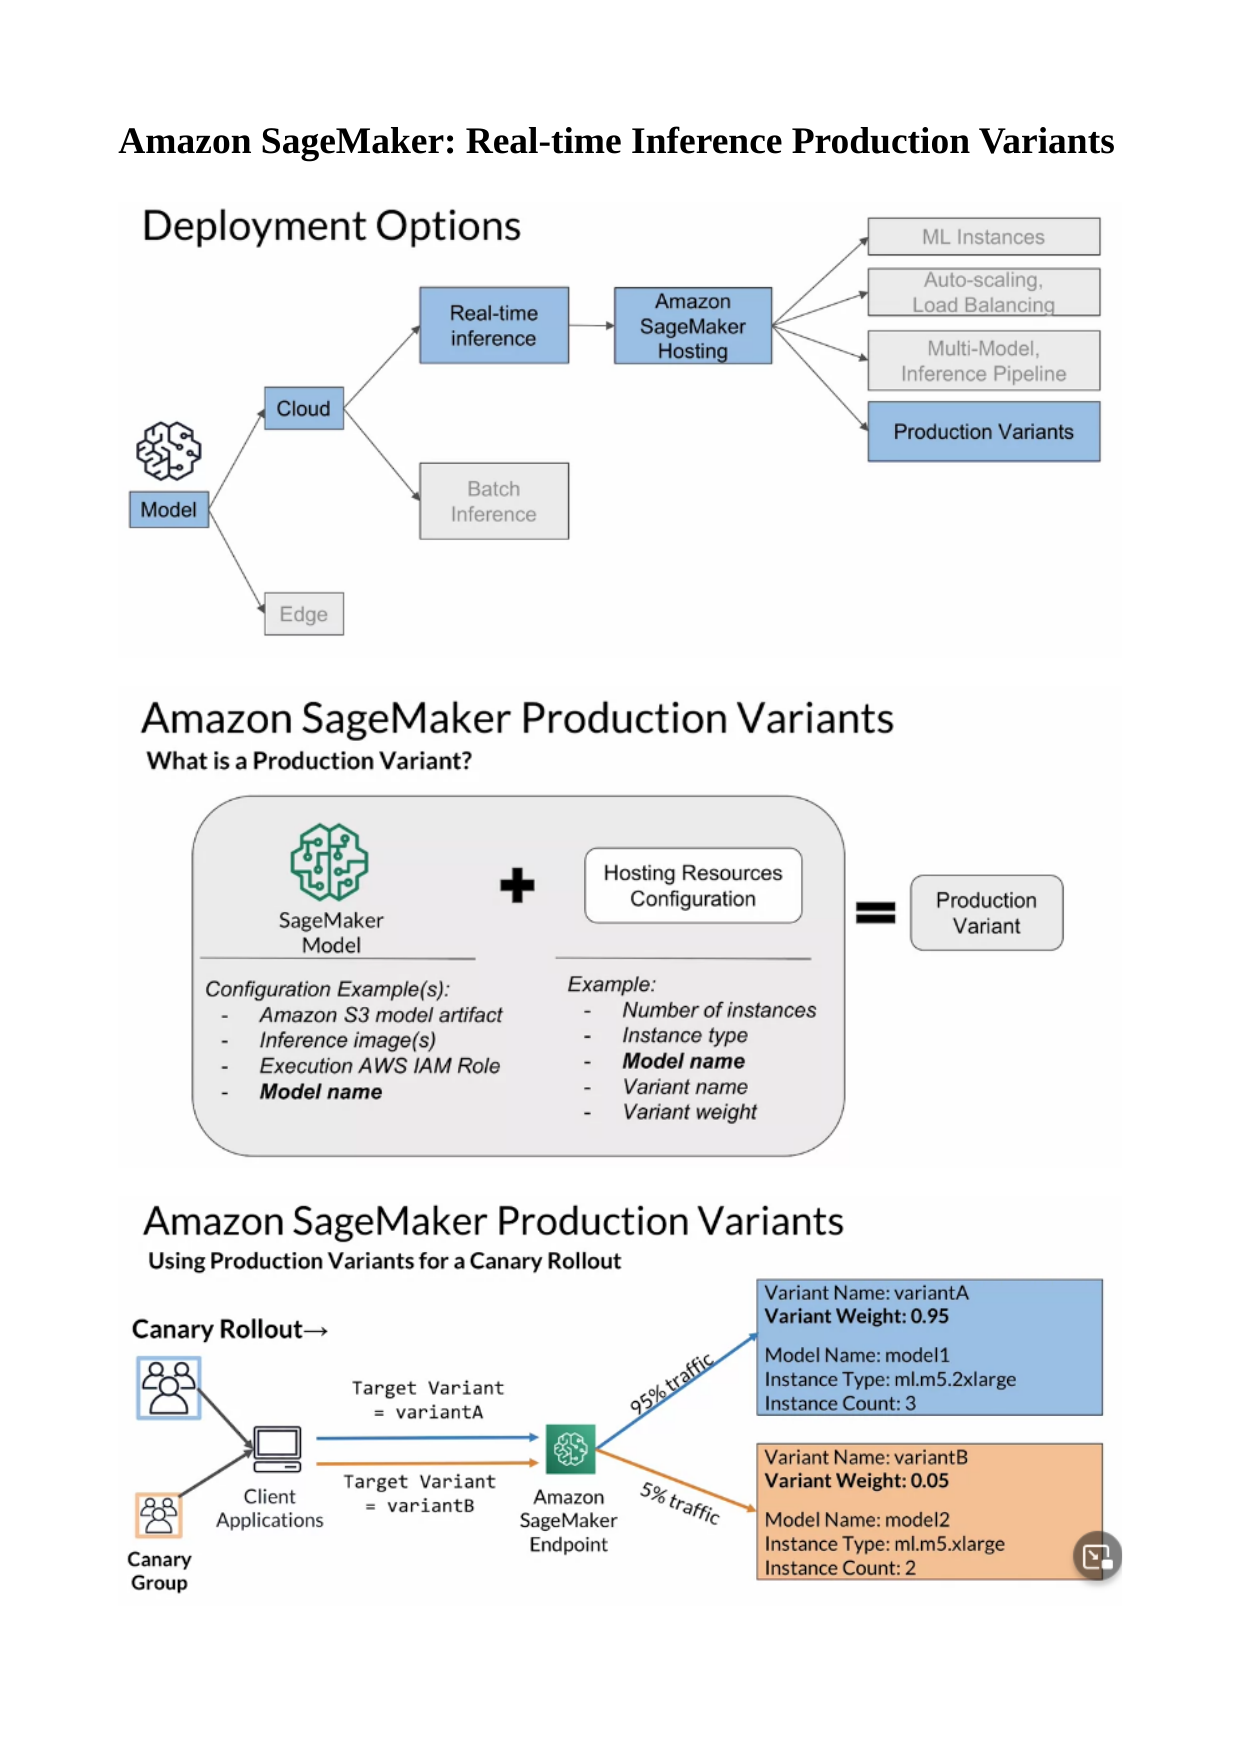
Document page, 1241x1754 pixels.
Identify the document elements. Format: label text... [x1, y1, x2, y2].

picture [118, 202, 1123, 658]
picture [118, 686, 1123, 1168]
subtitle Amazon SageMaker: Real-time Inference Production Variants [118, 118, 1122, 161]
picture [118, 1196, 1123, 1606]
